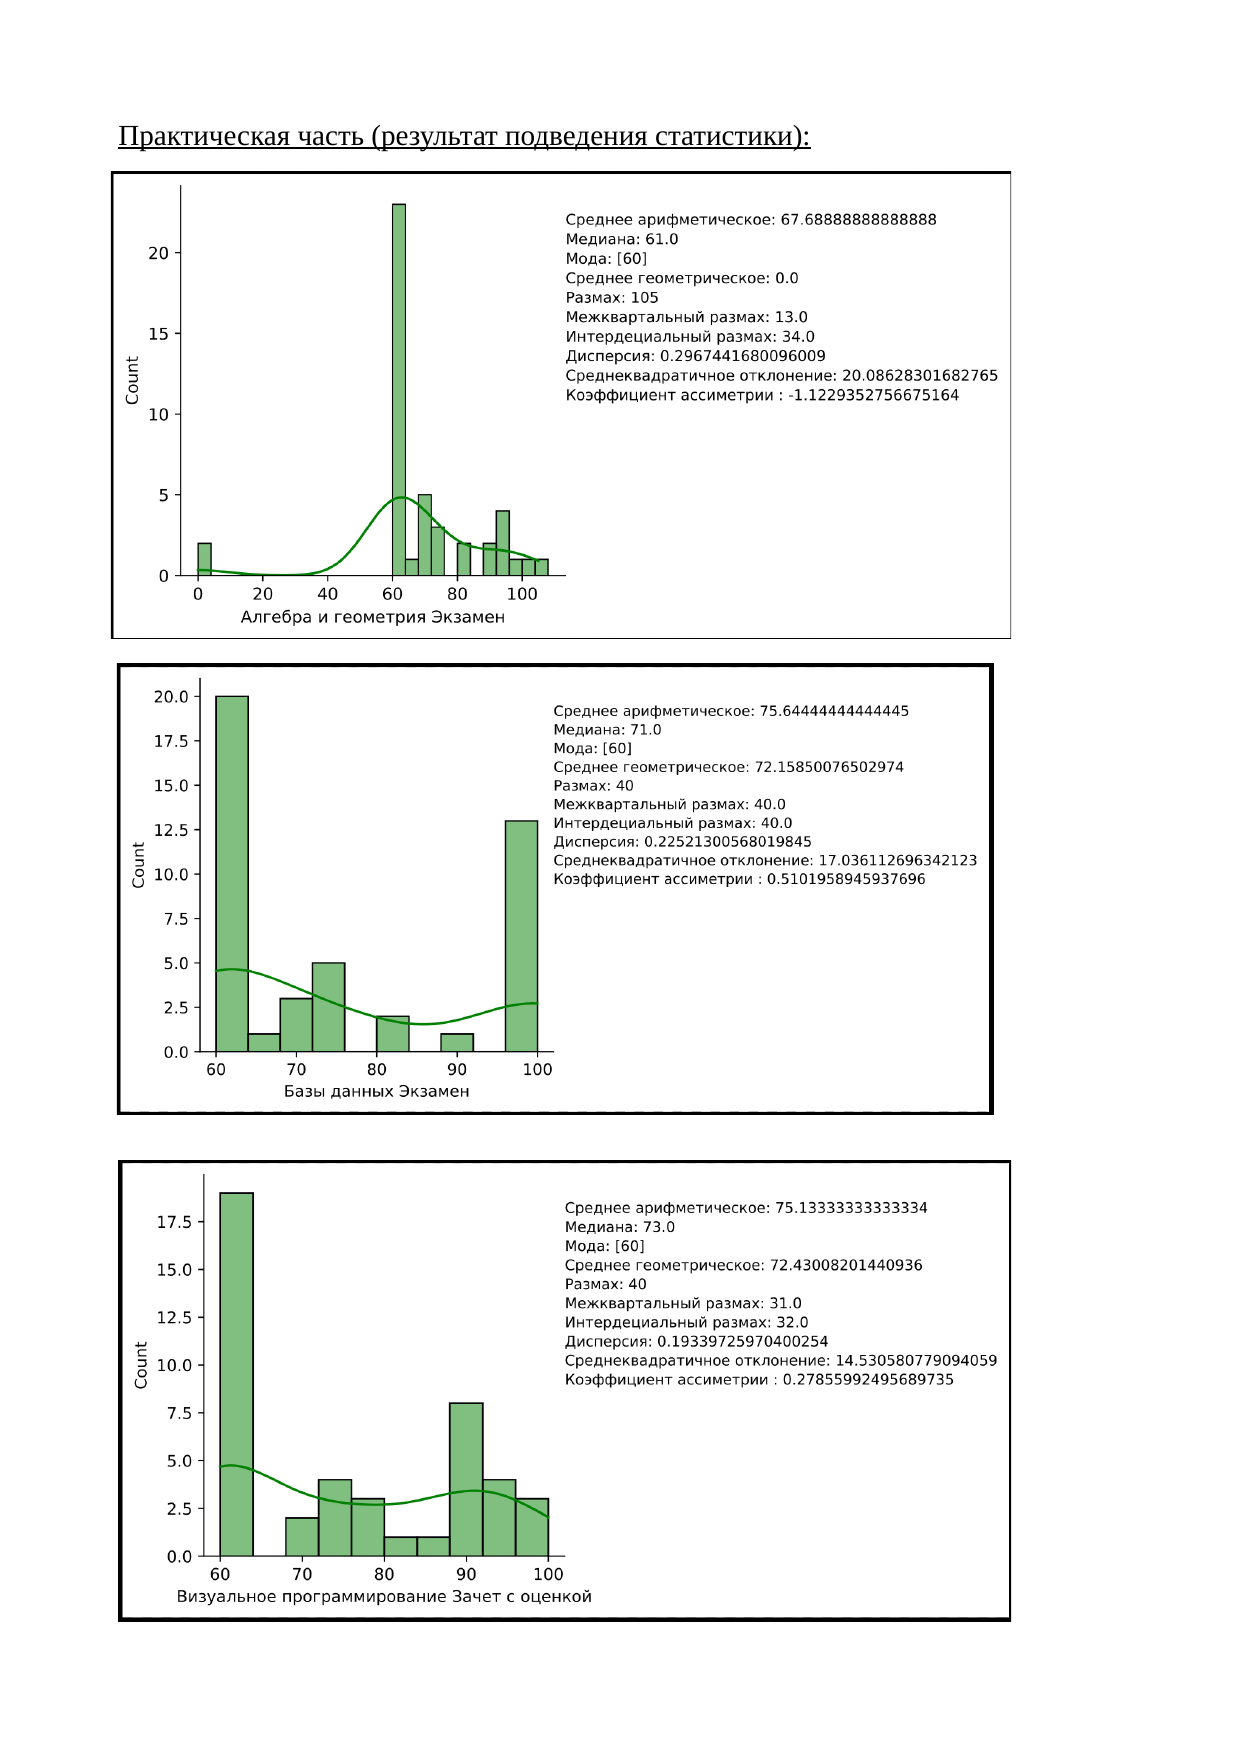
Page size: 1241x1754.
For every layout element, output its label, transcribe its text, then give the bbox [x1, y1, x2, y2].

picture [110, 171, 1012, 639]
text Практическая часть (результат подведения статистики): [118, 118, 1122, 152]
picture [116, 663, 994, 1115]
picture [118, 1160, 1012, 1622]
